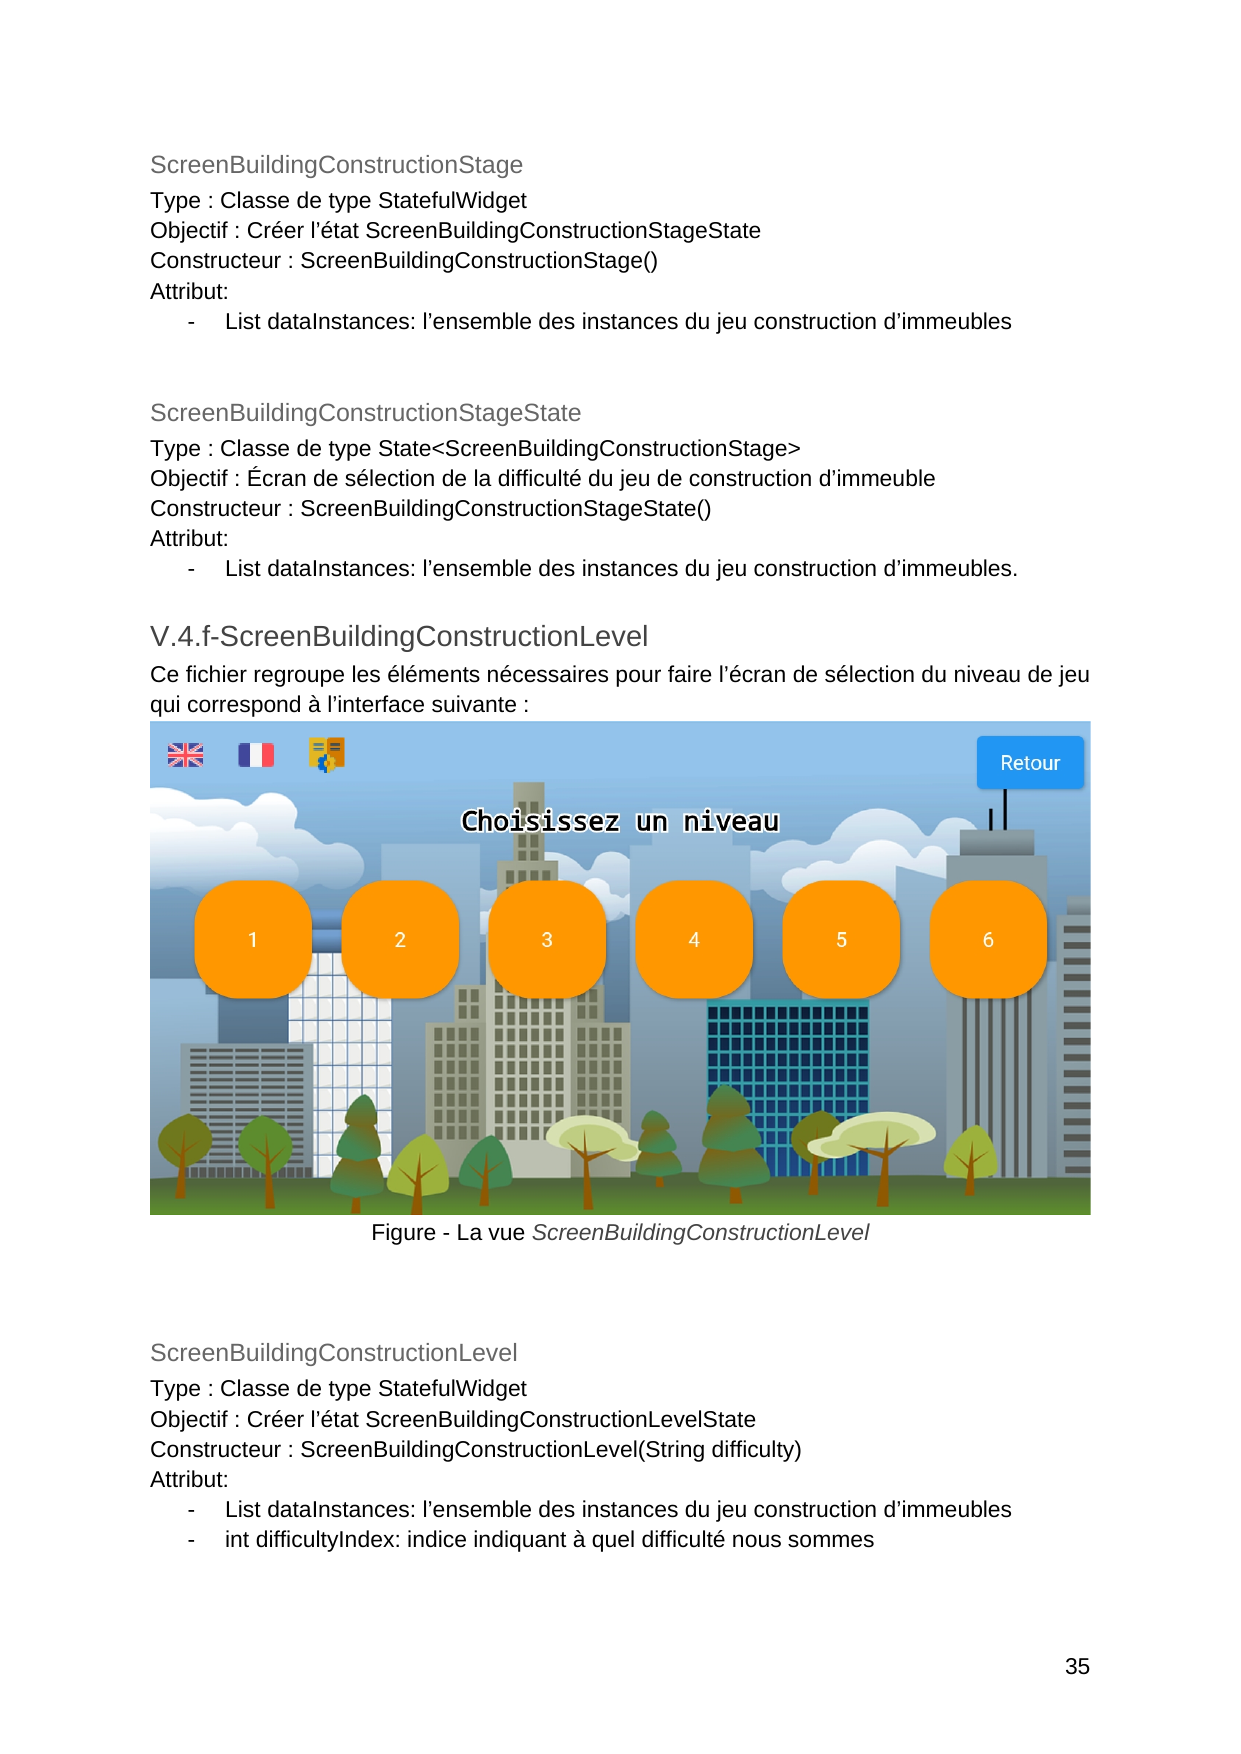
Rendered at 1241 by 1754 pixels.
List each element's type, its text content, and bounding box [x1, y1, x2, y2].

list List dataInstances: l’ensemble des instances du jeu construction d’immeubles. [187, 555, 1090, 582]
text Attribut: [150, 1466, 1090, 1492]
text Constructeur : ScreenBuildingConstructionLevel(String difficulty) [150, 1436, 1090, 1462]
text Constructeur : ScreenBuildingConstructionStage() [150, 247, 1090, 274]
text Constructeur : ScreenBuildingConstructionStageState() [150, 495, 1090, 521]
text Objectif : Créer l’état ScreenBuildingConstructionLevelState [150, 1406, 1090, 1432]
subtitle ScreenBuildingConstructionLevel [150, 1338, 1090, 1367]
text Ce fichier regroupe les éléments nécessaires pour faire l’écran de sélection du niveau de jeu qui correspond à l’interface suivante : [150, 661, 1090, 717]
subtitle ScreenBuildingConstructionStageState [150, 397, 1090, 426]
text Objectif : Écran de sélection de la difficulté du jeu de construction d’immeuble [150, 465, 1090, 491]
subtitle ScreenBuildingConstructionStage [150, 150, 1090, 179]
picture [150, 721, 1091, 1215]
text Objectif : Créer l’état ScreenBuildingConstructionStageState [150, 217, 1090, 244]
list int difficultyIndex: indice indiquant à quel difficulté nous sommes [187, 1526, 1090, 1553]
text Type : Classe de type State<ScreenBuildingConstructionStage> [150, 434, 1090, 461]
list List dataInstances: l’ensemble des instances du jeu construction d’immeubles [187, 308, 1090, 334]
text Figure - La vue ScreenBuildingConstructionLevel [150, 1218, 1090, 1245]
text Attribut: [150, 525, 1090, 552]
subtitle V.4.f-ScreenBuildingConstructionLevel [150, 619, 1090, 652]
list List dataInstances: l’ensemble des instances du jeu construction d’immeubles [187, 1496, 1090, 1523]
text Type : Classe de type StatefulWidget [150, 1375, 1090, 1402]
text Attribut: [150, 278, 1090, 304]
text Type : Classe de type StatefulWidget [150, 187, 1090, 213]
